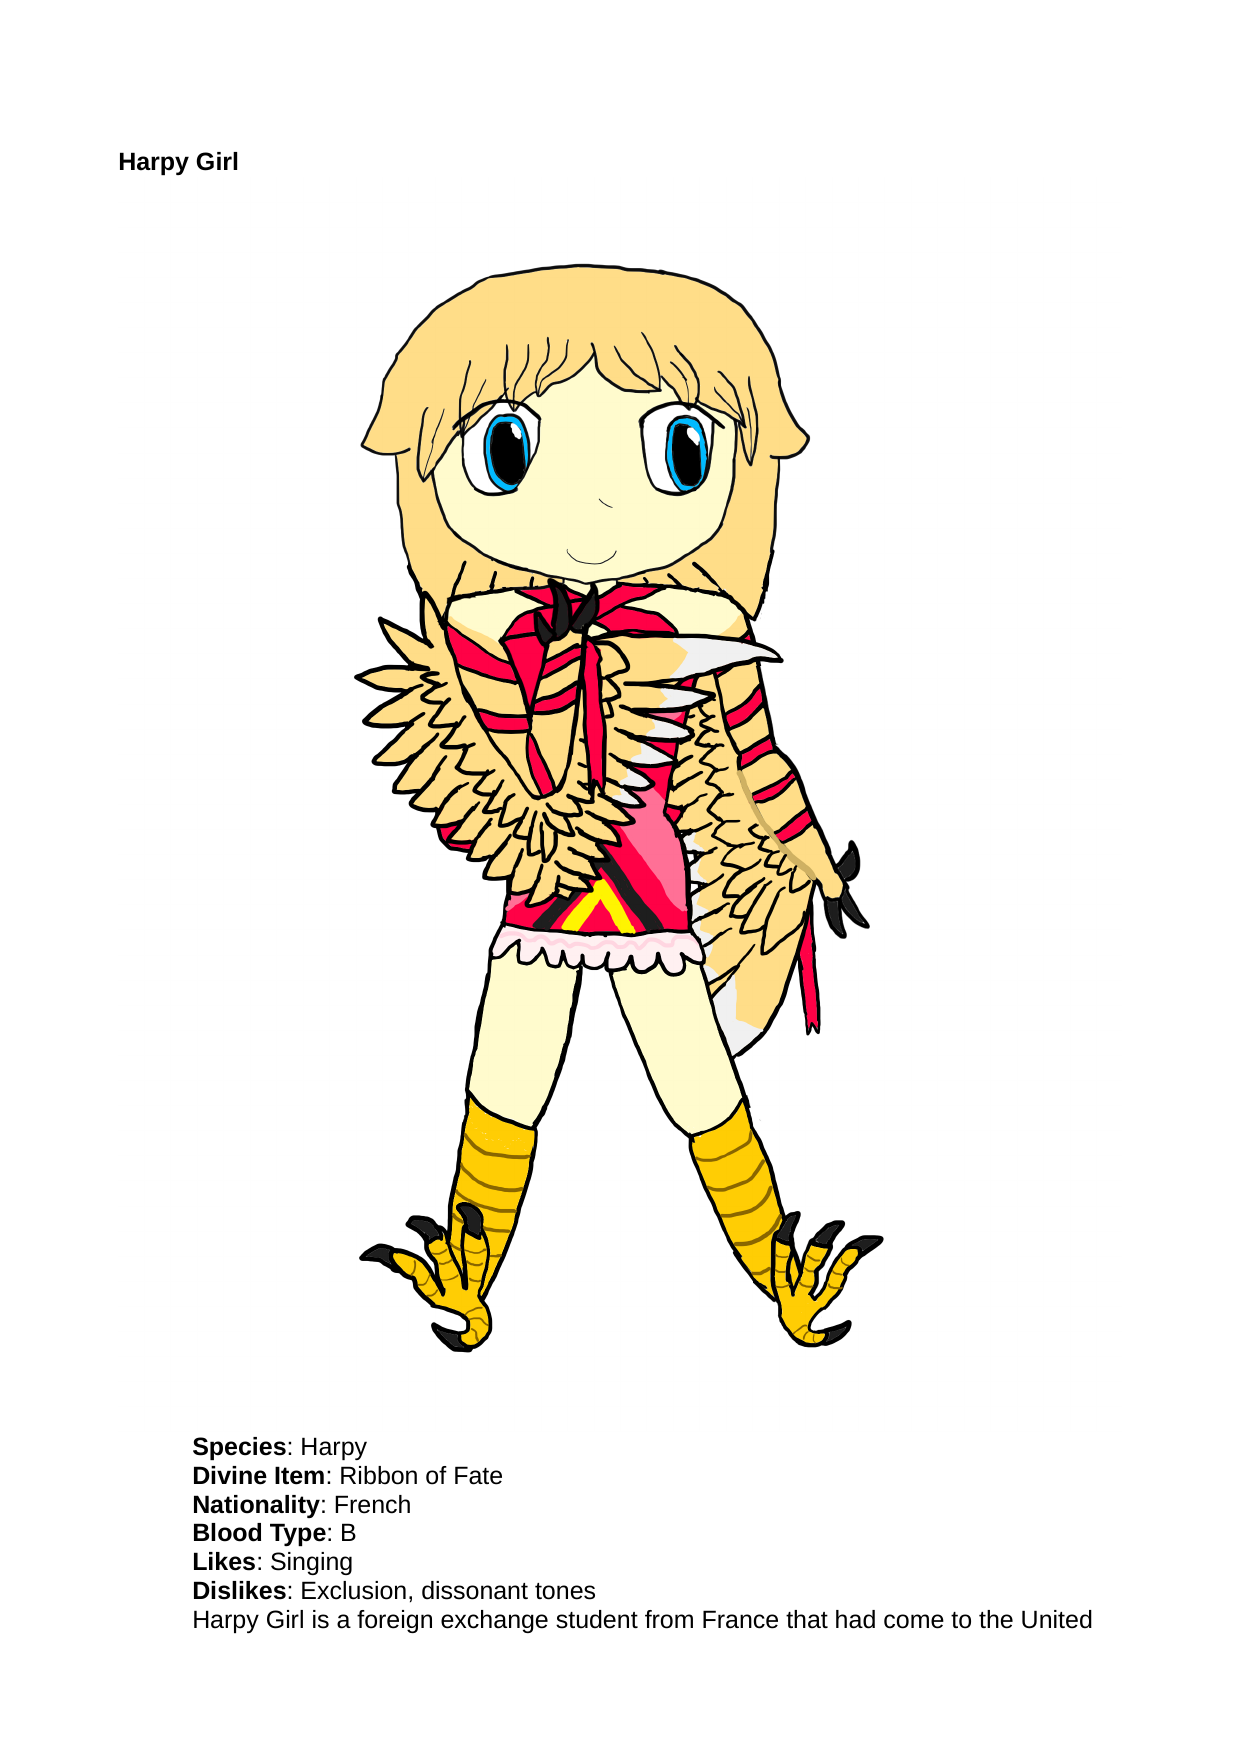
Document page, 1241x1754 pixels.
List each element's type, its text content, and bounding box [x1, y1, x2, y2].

text Divine Item: Ribbon of Fate [118, 1461, 1122, 1489]
text Nationality: French [118, 1489, 1122, 1518]
text Harpy Girl is a foreign exchange student from France that had come to the United [118, 1604, 1122, 1633]
text Likes: Singing [118, 1547, 1122, 1576]
text Harpy Girl [118, 147, 1122, 176]
text Dislikes: Exclusion, dissonant tones [118, 1576, 1122, 1604]
text Blood Type: B [118, 1518, 1122, 1547]
text Species: Harpy [118, 1432, 1122, 1461]
picture [118, 177, 1123, 1432]
